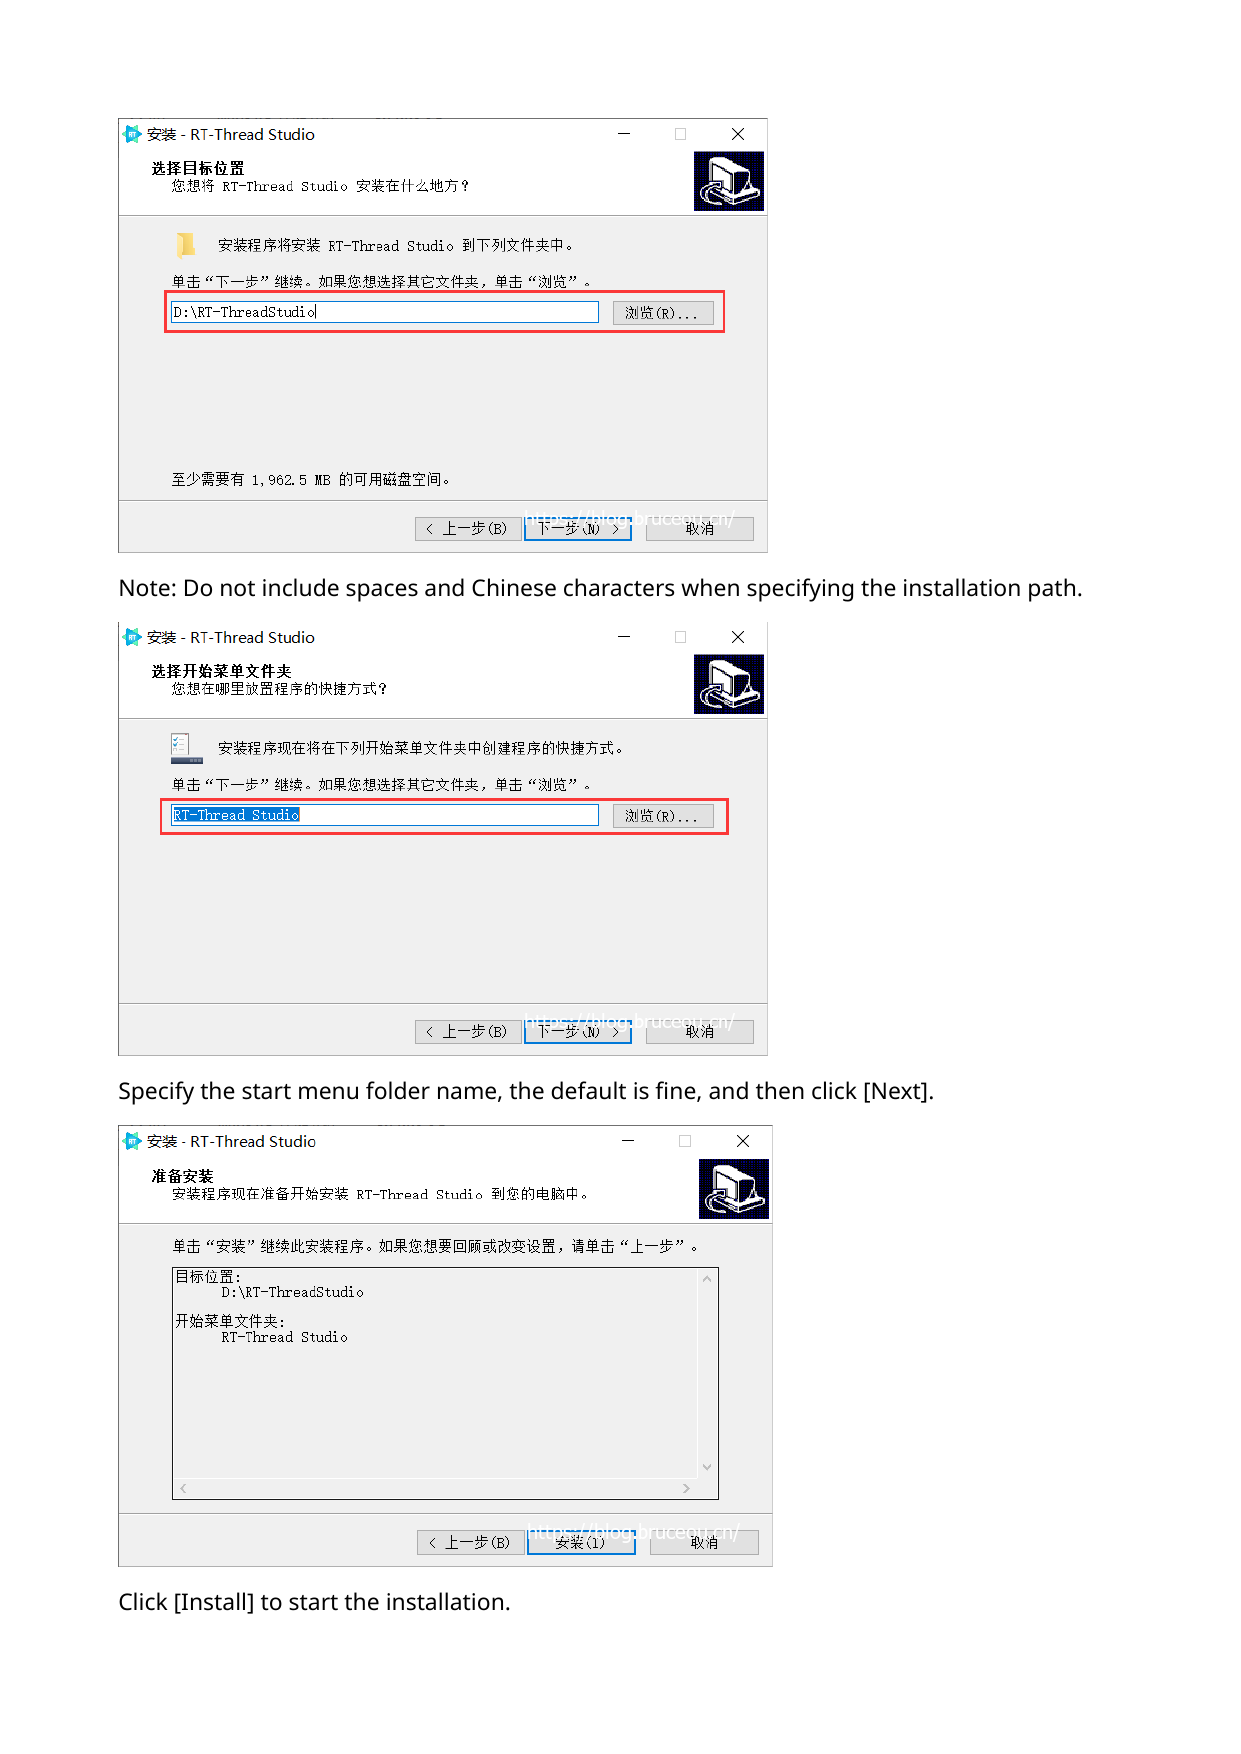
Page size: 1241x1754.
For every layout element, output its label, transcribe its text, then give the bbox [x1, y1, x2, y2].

picture [118, 118, 768, 553]
text Specify the start menu folder name, the default is fine, and then click [Next]. [118, 1075, 1122, 1107]
text Click [Install] to start the installation. [118, 1586, 1122, 1617]
picture [118, 1125, 773, 1567]
text Note: Do not include spaces and Chinese characters when specifying the installation path. [118, 571, 1122, 603]
picture [118, 622, 768, 1056]
